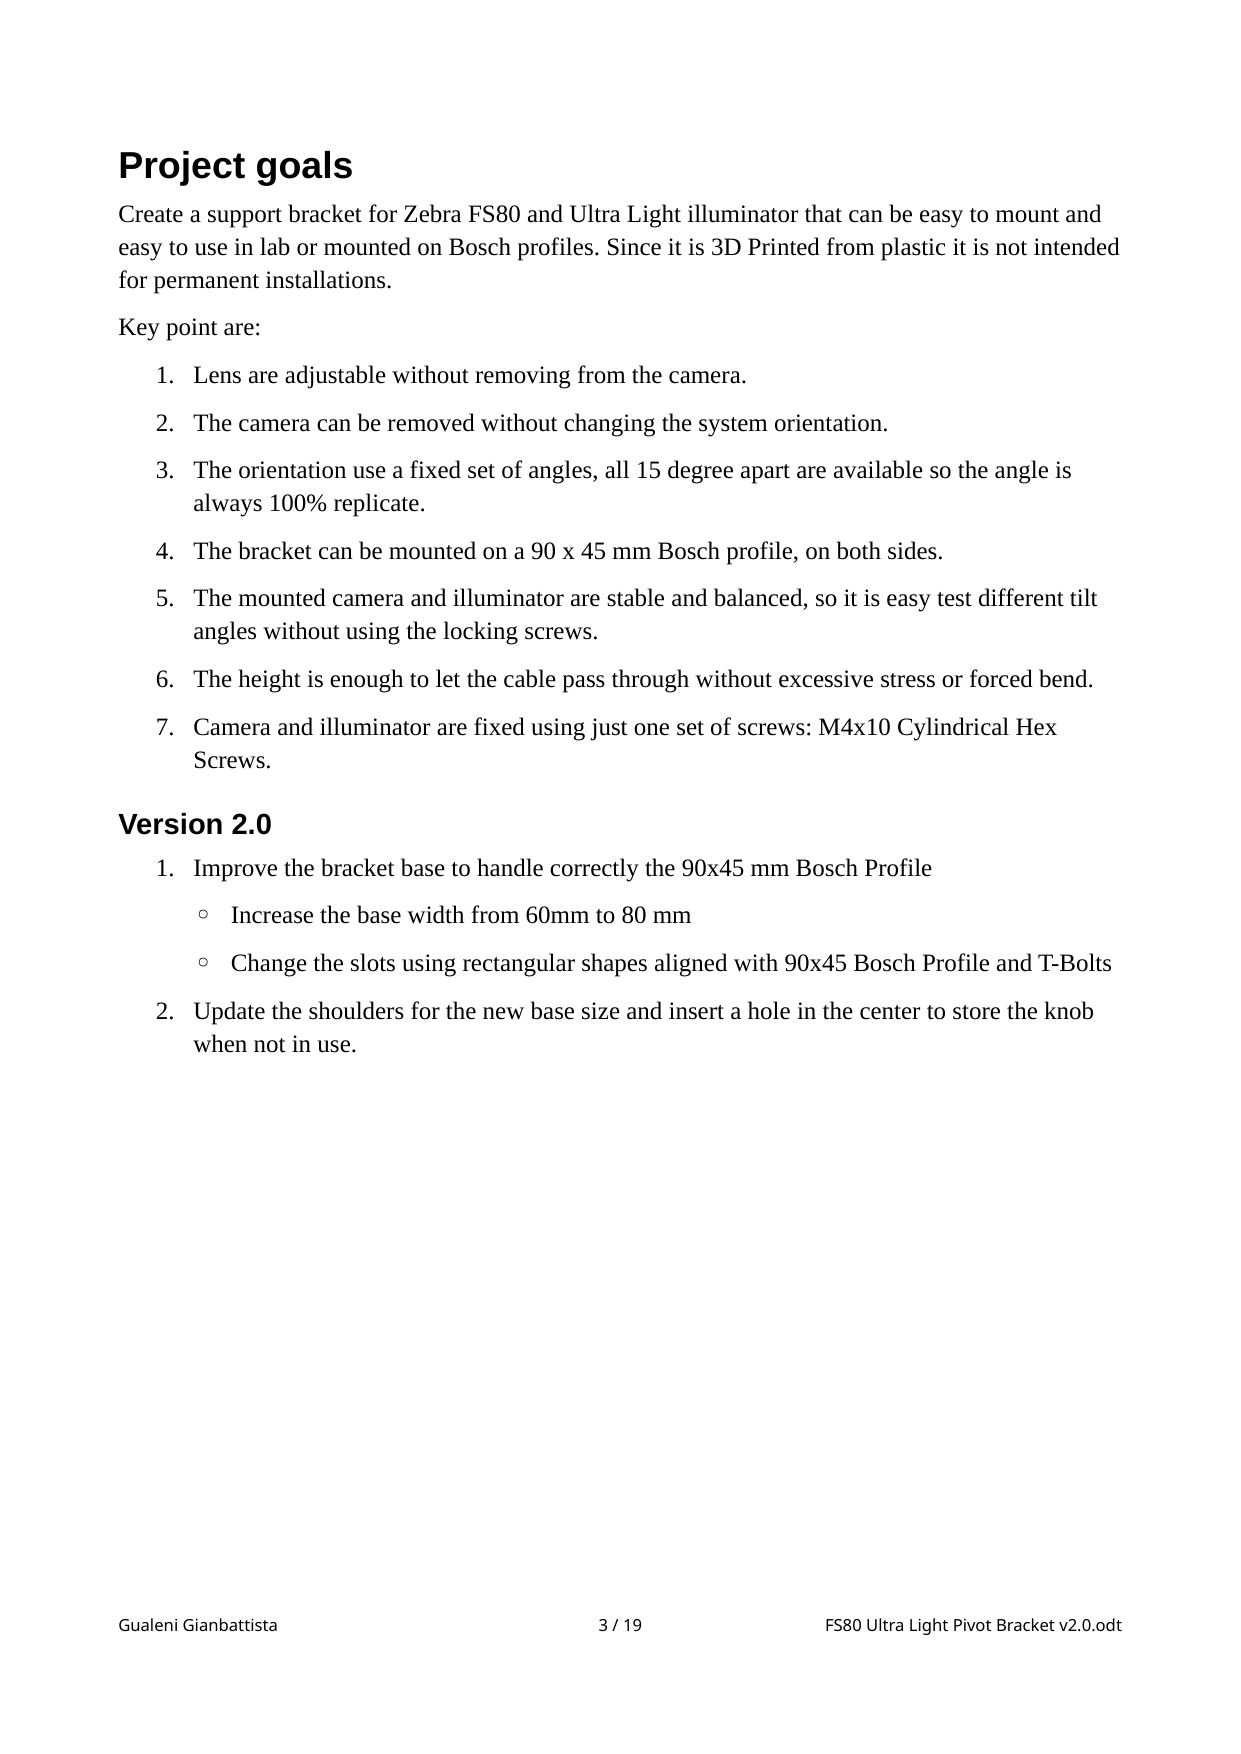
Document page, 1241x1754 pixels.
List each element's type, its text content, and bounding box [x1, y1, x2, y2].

list Change the slots using rectangular shapes aligned with 90x45 Bosch Profile and T-Bolts [193, 948, 1122, 977]
list The camera can be removed without changing the system orientation. [156, 408, 1122, 436]
list Update the shoulders for the new base size and insert a hole in the center to store the knob when not in use. [156, 996, 1122, 1057]
subtitle Version 2.0 [118, 807, 1122, 840]
list The height is enough to let the cable pass through without excessive stress or forced bend. [156, 664, 1122, 693]
text Create a support bracket for Zebra FS80 and Ultra Light illuminator that can be easy to mount and easy to use in lab or mounted on Bosch profiles. Since it is 3D Printed from plastic it is not intended for permanent installations. [118, 199, 1122, 293]
text Key point are: [118, 312, 1122, 341]
subtitle Project goals [118, 143, 1122, 186]
list Camera and illuminator are fixed using just one set of screws: M4x10 Cylindrical Hex Screws. [156, 712, 1122, 773]
list Increase the base width from 60mm to 80 mm [193, 901, 1122, 929]
list The bracket can be mounted on a 90 x 45 mm Bosch profile, on both sides. [156, 536, 1122, 564]
list The mounted camera and illuminator are stable and balanced, so it is easy test different tilt angles without using the locking screws. [156, 583, 1122, 645]
list Lens are adjustable without removing from the camera. [156, 360, 1122, 389]
list The orientation use a fixed set of angles, all 15 degree apart are available so the angle is always 100% replicate. [156, 455, 1122, 517]
list Improve the bracket base to handle correctly the 90x45 mm Bosch Profile [156, 853, 1122, 882]
